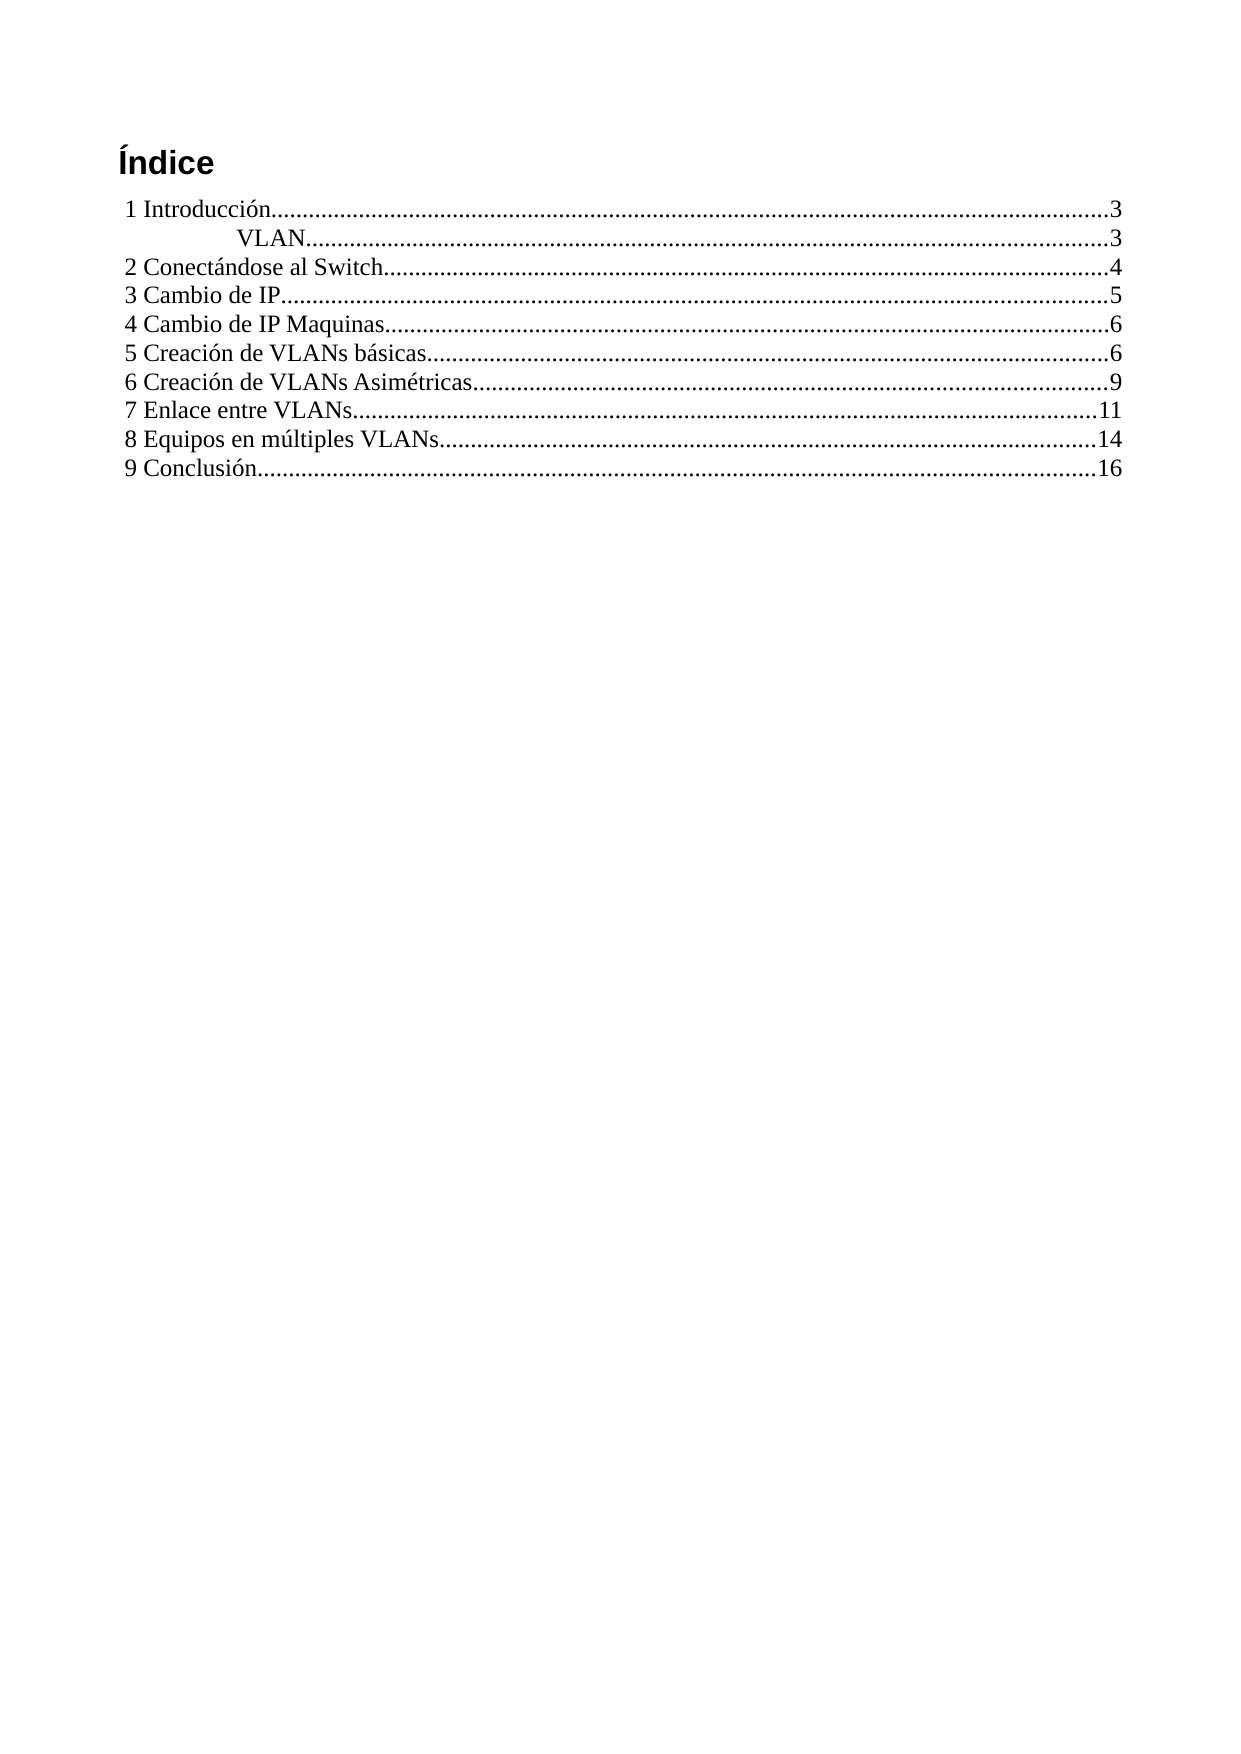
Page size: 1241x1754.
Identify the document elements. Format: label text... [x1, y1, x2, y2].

text 3 Cambio de IP 5 [118, 280, 1122, 309]
text 1 Introducción 3 [118, 194, 1122, 223]
subtitle Índice [118, 143, 1122, 182]
text 6 Creación de VLANs Asimétricas 9 [118, 367, 1122, 395]
text 9 Conclusión 16 [118, 453, 1122, 482]
text 5 Creación de VLANs básicas 6 [118, 338, 1122, 367]
text 7 Enlace entre VLANs 11 [118, 395, 1122, 424]
text VLAN 3 [236, 223, 1122, 252]
text 4 Cambio de IP Maquinas 6 [118, 309, 1122, 338]
text 8 Equipos en múltiples VLANs 14 [118, 424, 1122, 453]
text 2 Conectándose al Switch 4 [118, 252, 1122, 280]
